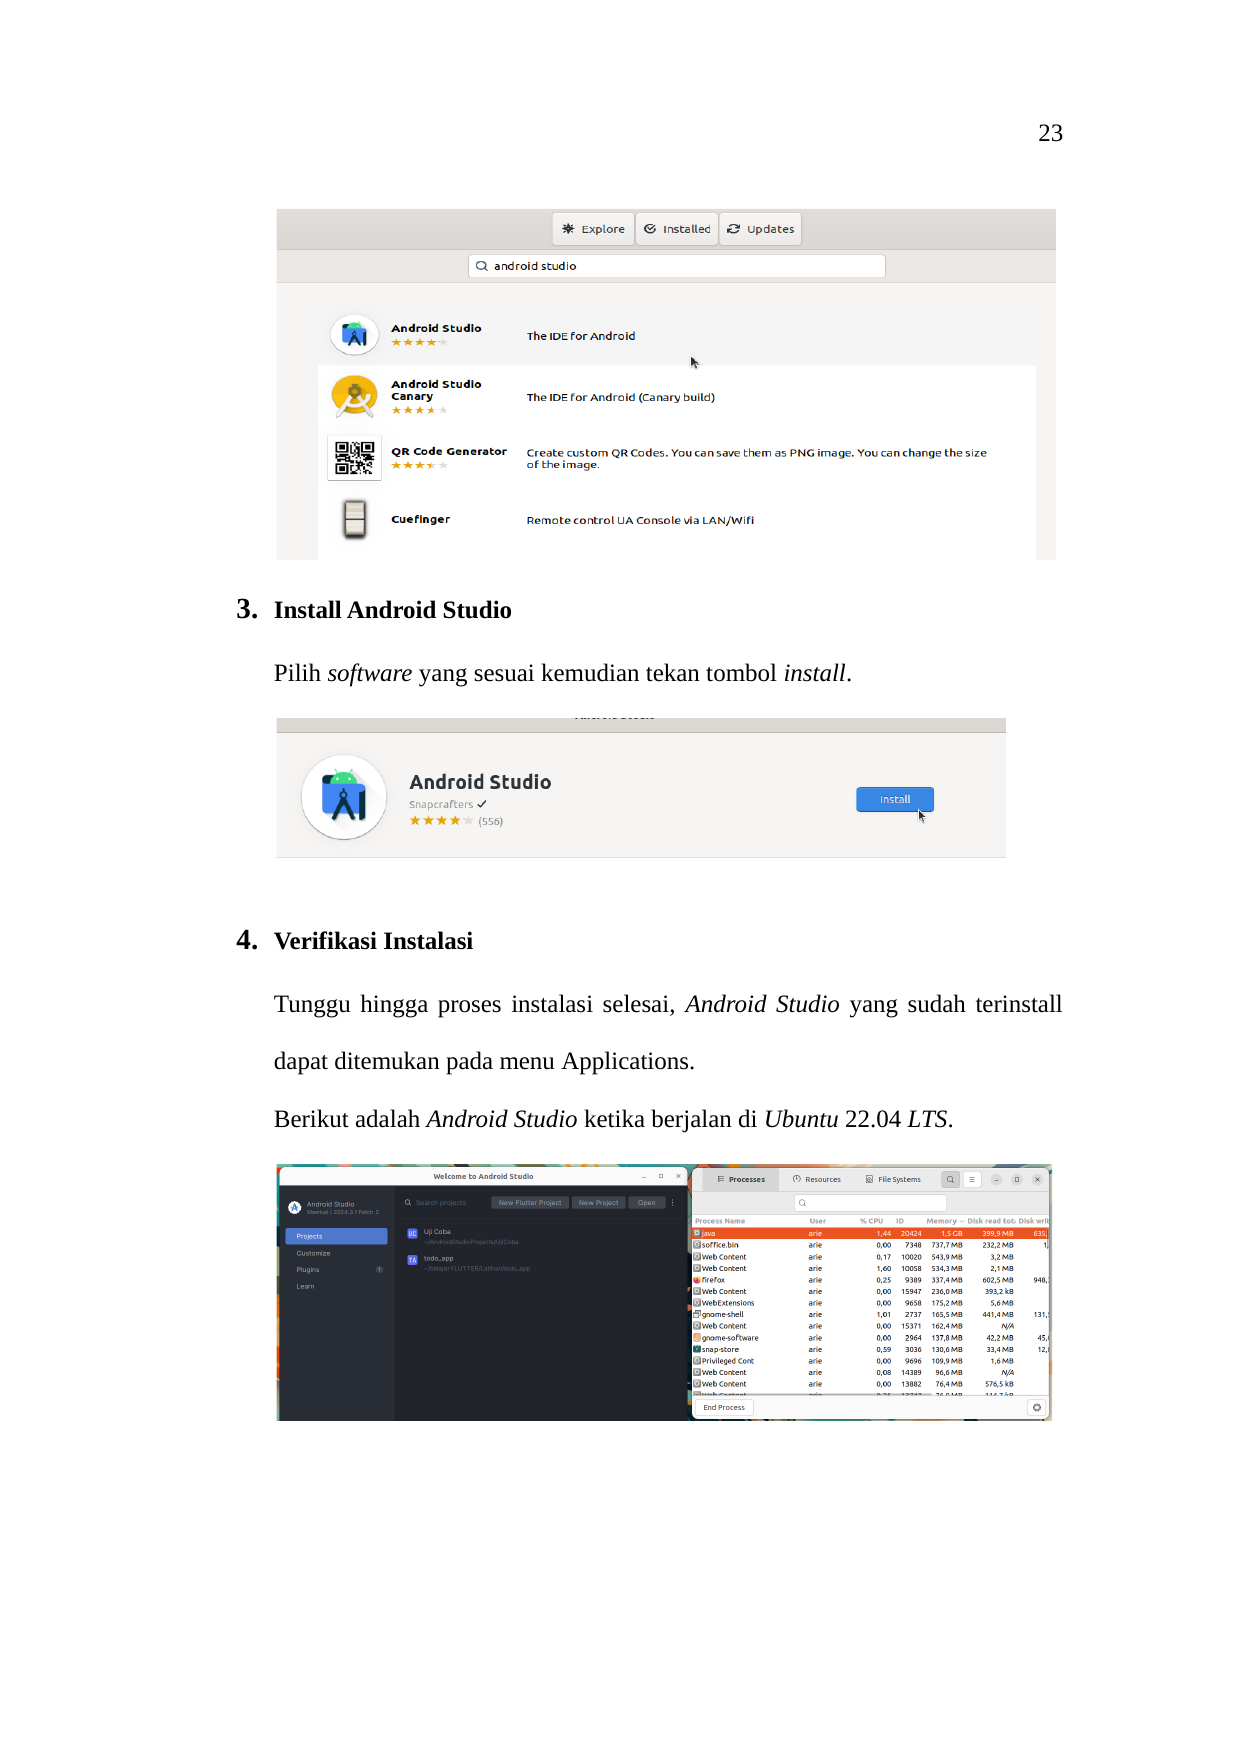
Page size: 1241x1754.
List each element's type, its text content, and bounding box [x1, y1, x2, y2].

picture [276, 1164, 1053, 1421]
list Pilih software yang sesuai kemudian tekan tombol install. [236, 658, 1063, 687]
list Verifikasi Instalasi [236, 922, 1063, 955]
list Tunggu hingga proses instalasi selesai, Android Studio yang sudah terinstall dapat ditemukan pada menu Applications. [236, 989, 1063, 1075]
list Berikut adalah Android Studio ketika berjalan di Ubuntu 22.04 LTS. [236, 1104, 1063, 1133]
list Install Android Studio [236, 591, 1063, 625]
picture [276, 718, 1006, 731]
